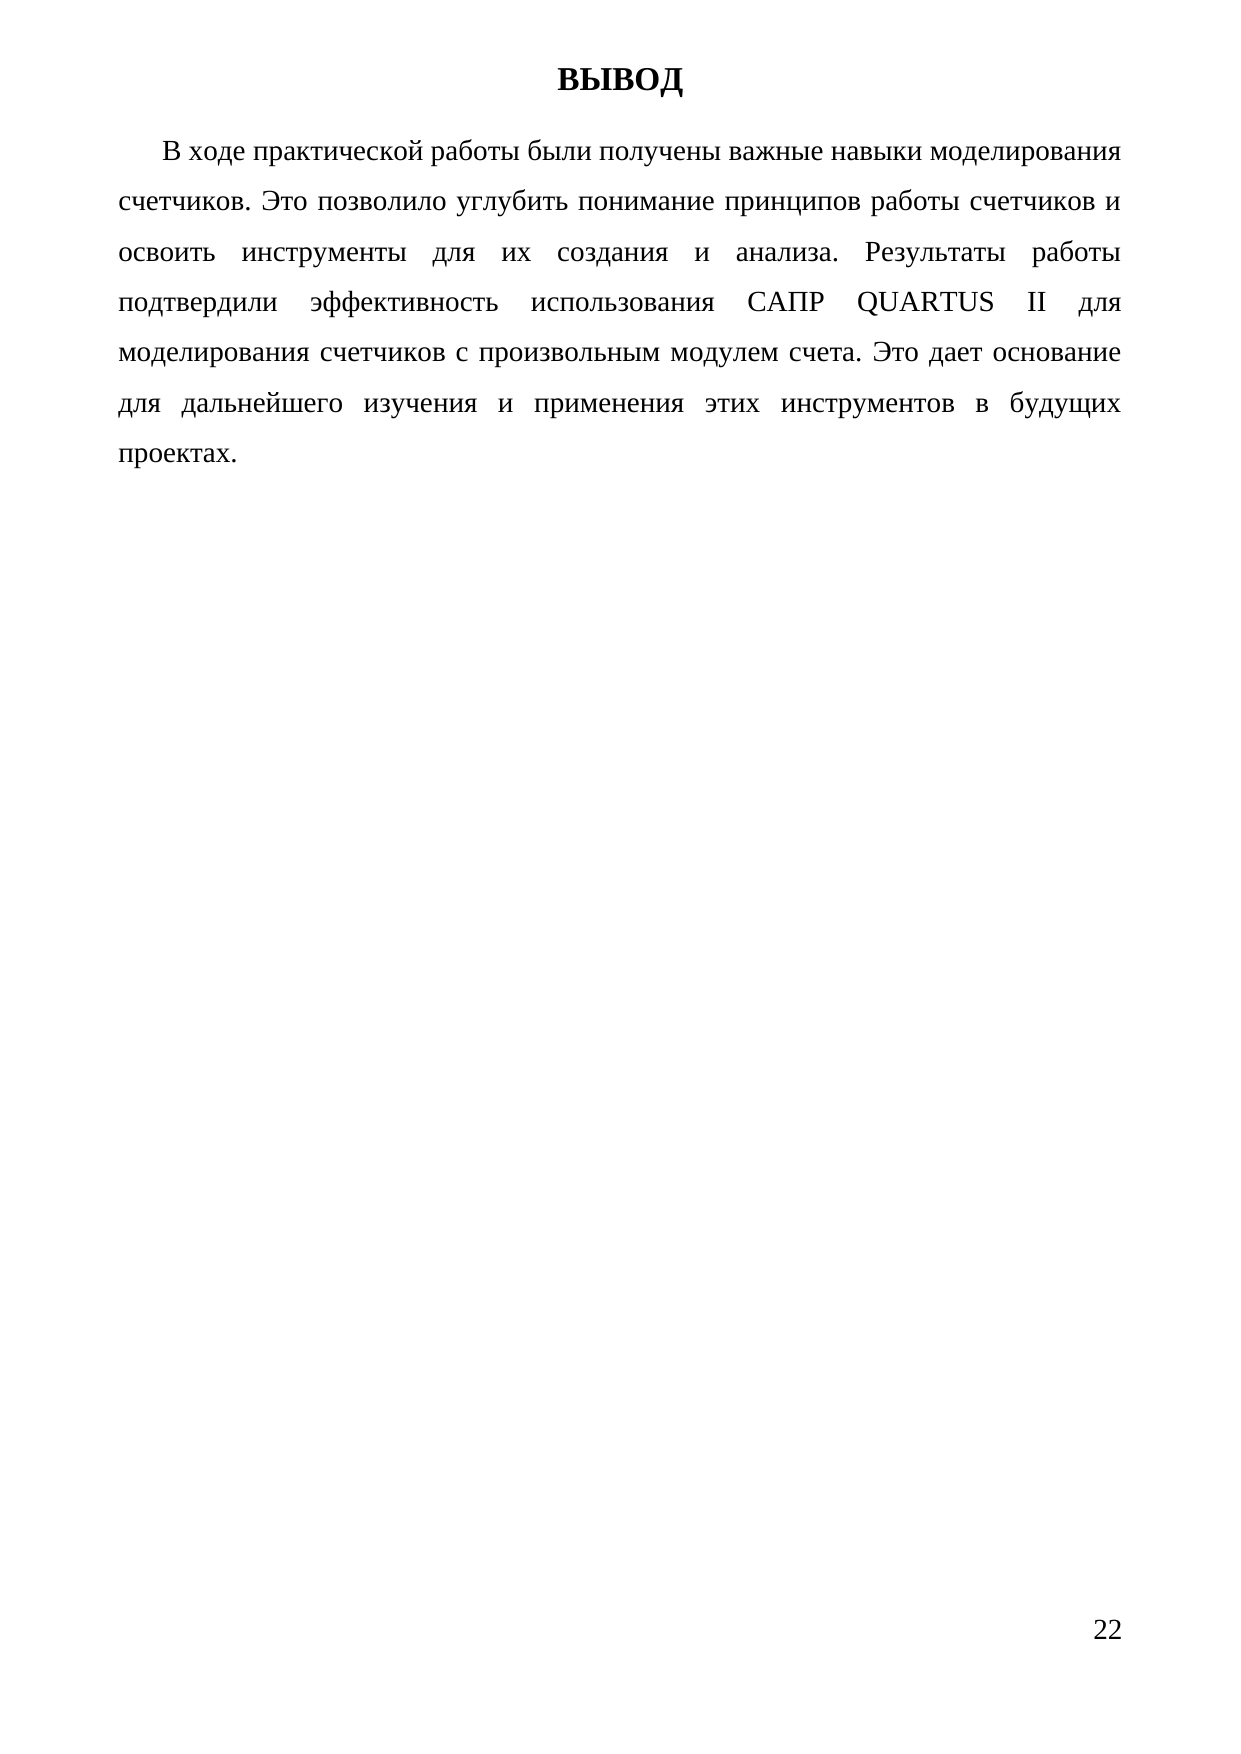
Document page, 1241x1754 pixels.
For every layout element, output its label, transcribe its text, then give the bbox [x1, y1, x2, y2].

text ВЫВОД [118, 59, 1122, 97]
text В ходе практической работы были получены важные навыки моделирования счетчиков. Это позволило углубить понимание принципов работы счетчиков и освоить инструменты для их создания и анализа. Результаты работы подтвердили эффективность использования САПР QUARTUS II для моделирования счетчиков с произвольным модулем счета. Это дает основание для дальнейшего изучения и применения этих инструментов в будущих проектах. [118, 133, 1122, 469]
